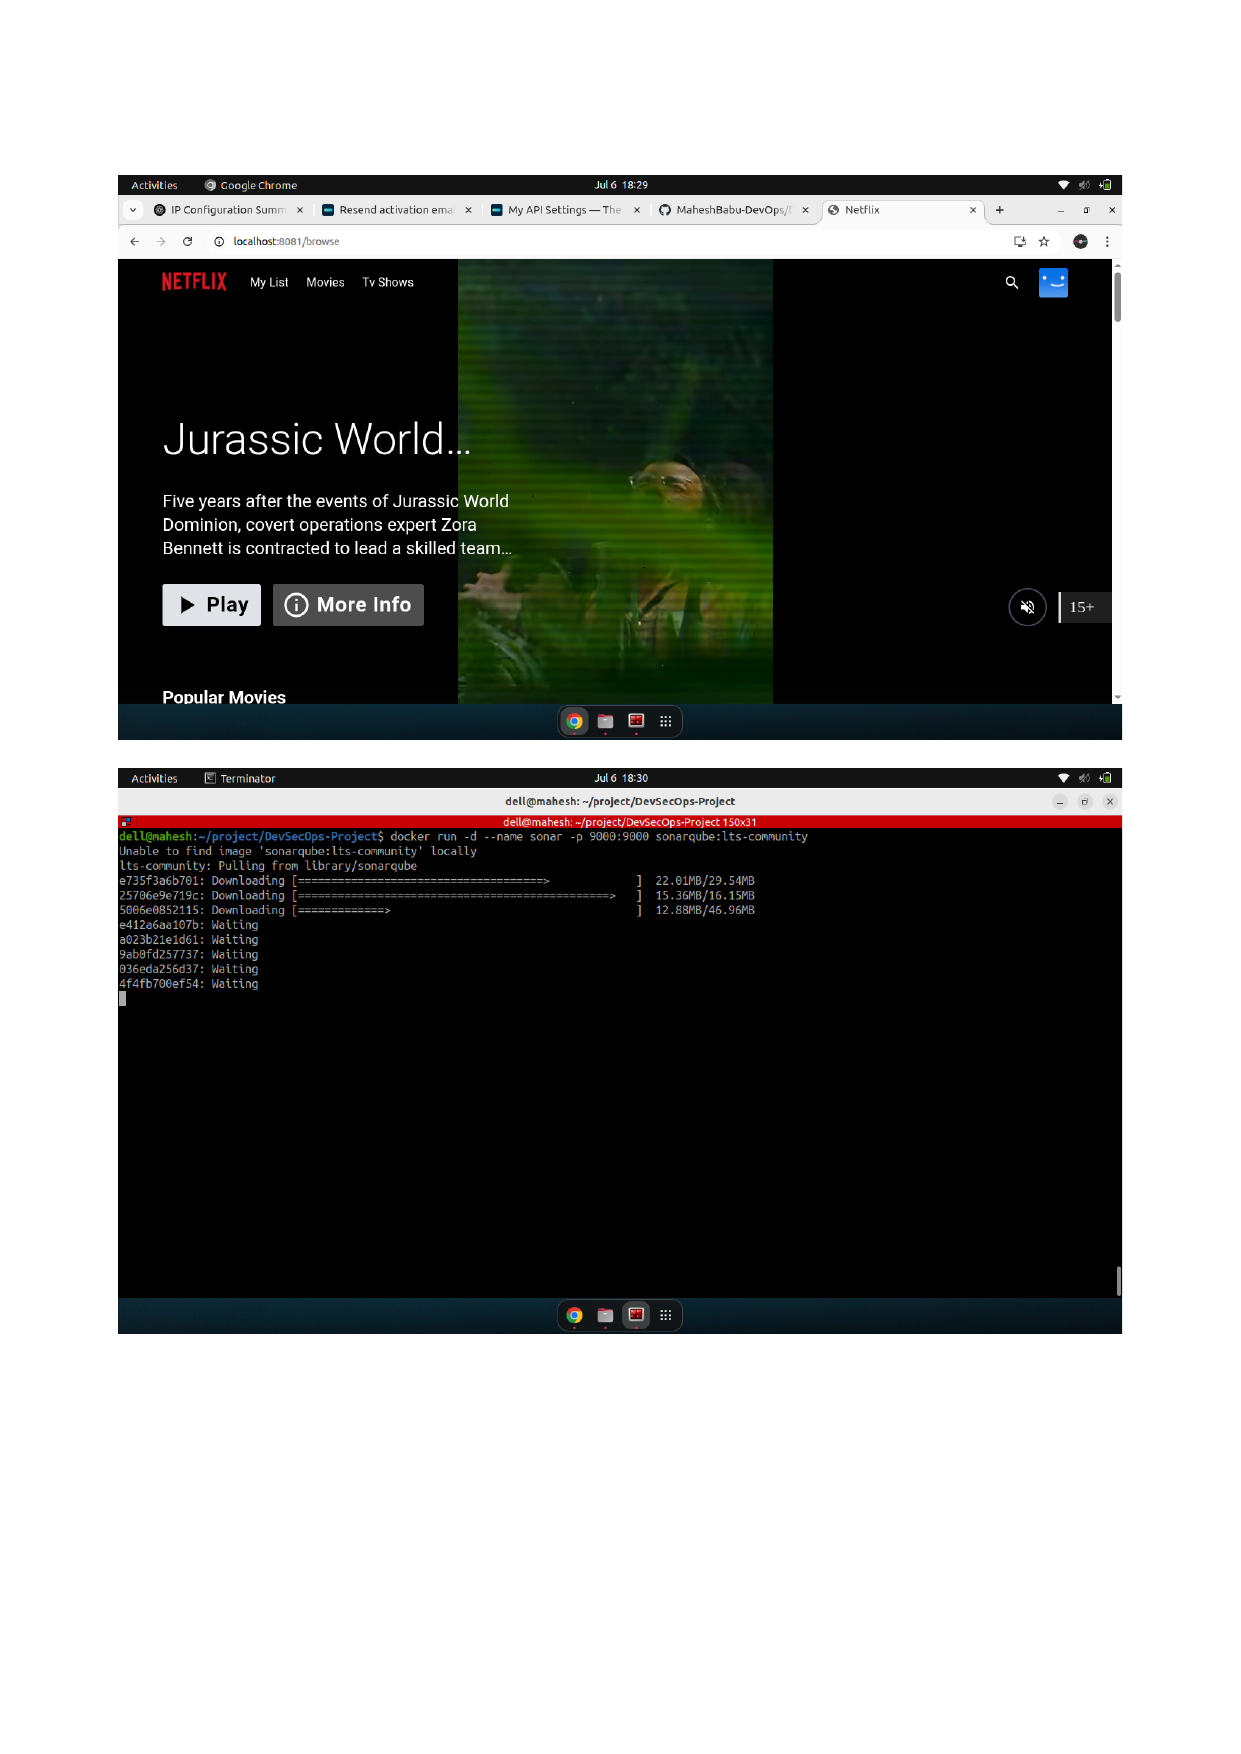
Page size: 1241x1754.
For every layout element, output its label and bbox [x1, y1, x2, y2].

picture [118, 768, 1123, 1334]
picture [118, 175, 1123, 740]
